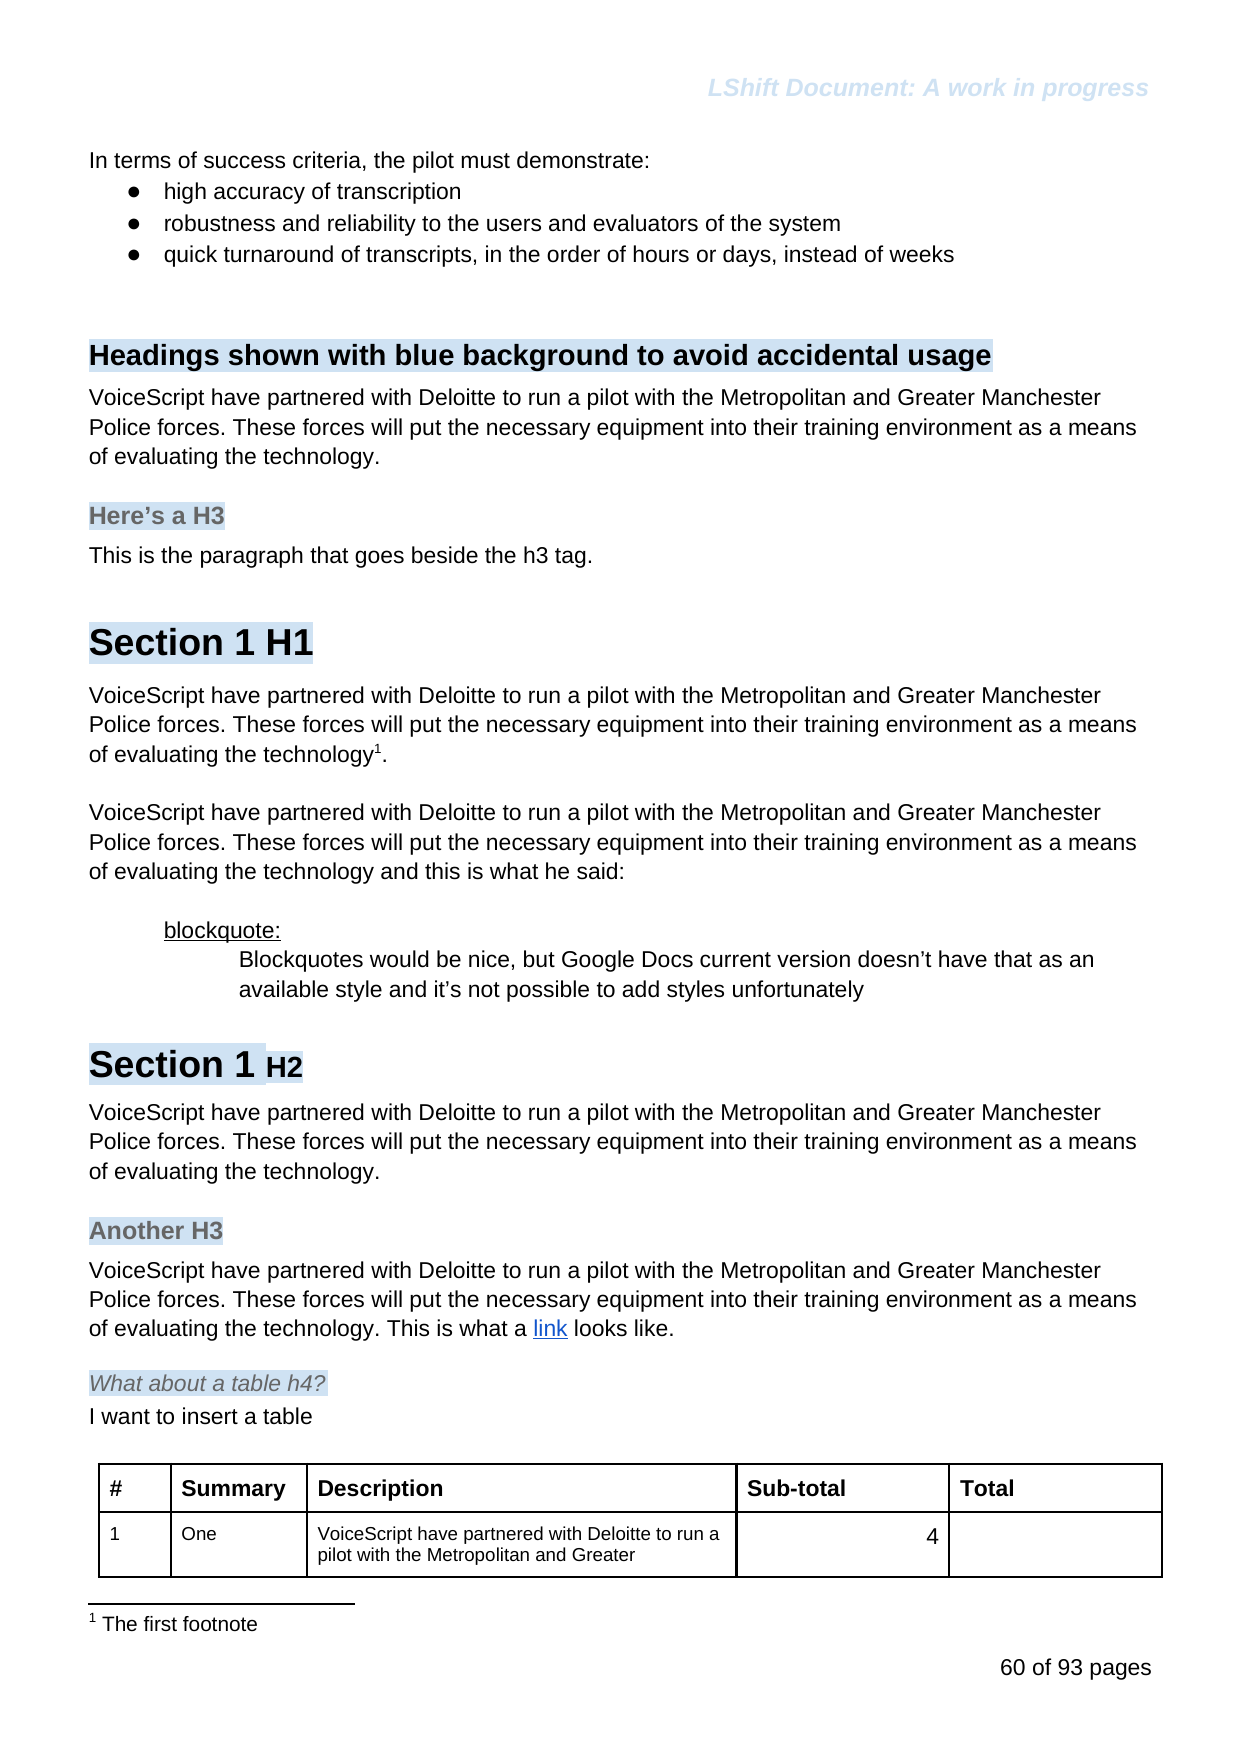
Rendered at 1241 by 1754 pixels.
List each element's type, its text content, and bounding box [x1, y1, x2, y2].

table_header Description [308, 1465, 735, 1511]
text VoiceScript have partnered with Deloitte to run a pilot with the Metropolitan and Greater Manchester Police forces. These forces will put the necessary equipment into their training environment as a means of evaluating the technology and this is what he said: [88, 800, 1152, 884]
subtitle Section 1 H2 [266, 1043, 1152, 1085]
subtitle Here’s a H3 [225, 502, 1152, 530]
text VoiceScript have partnered with Deloitte to run a pilot with the Metropolitan and Greater Manchester Police forces. These forces will put the necessary equipment into their training environment as a means of evaluating the technology. This is what a link looks like. [88, 1257, 1152, 1342]
subtitle Headings shown with blue background to avoid accidental usage [993, 339, 1152, 372]
table_cell VoiceScript have partnered with Deloitte to run a pilot with the Metropolitan and Greater [308, 1513, 735, 1576]
table_cell 1 [100, 1513, 170, 1576]
list high accuracy of transcription [126, 177, 1152, 204]
text VoiceScript have partnered with Deloitte to run a pilot with the Metropolitan and Greater Manchester Police forces. These forces will put the necessary equipment into their training environment as a means of evaluating the technology. [88, 385, 1152, 469]
text VoiceScript have partnered with Deloitte to run a pilot with the Metropolitan and Greater Manchester Police forces. These forces will put the necessary equipment into their training environment as a means of evaluating the technology. [88, 682, 1152, 767]
table_header # [100, 1465, 170, 1511]
text blockquote: [163, 917, 1152, 943]
text Blockquotes would be nice, but Google Docs current version doesn’t have that as an available style and it’s not possible to add styles unfortunately [238, 947, 1152, 1002]
text In terms of success criteria, the pilot must demonstrate: [88, 147, 1152, 173]
table_header Summary [172, 1465, 306, 1511]
table_header Total [950, 1465, 1161, 1511]
subtitle Another H3 [223, 1217, 1152, 1245]
list robustness and reliability to the users and evaluators of the system [126, 209, 1152, 236]
text This is the paragraph that goes beside the h3 tag. [88, 542, 1152, 568]
table_cell 4 [738, 1513, 948, 1576]
text I want to insert a table [88, 1404, 1152, 1429]
text VoiceScript have partnered with Deloitte to run a pilot with the Metropolitan and Greater Manchester Police forces. These forces will put the necessary equipment into their training environment as a means of evaluating the technology. [88, 1099, 1152, 1184]
table_cell [950, 1513, 1161, 1576]
table_cell One [172, 1513, 306, 1576]
table_header Sub-total [738, 1465, 948, 1511]
subtitle What about a table h4? [328, 1370, 1152, 1396]
text The first footnote [88, 1610, 1152, 1636]
list quick turnaround of transcripts, in the order of hours or days, instead of weeks [126, 240, 1152, 268]
subtitle Section 1 H1 [313, 622, 1152, 664]
